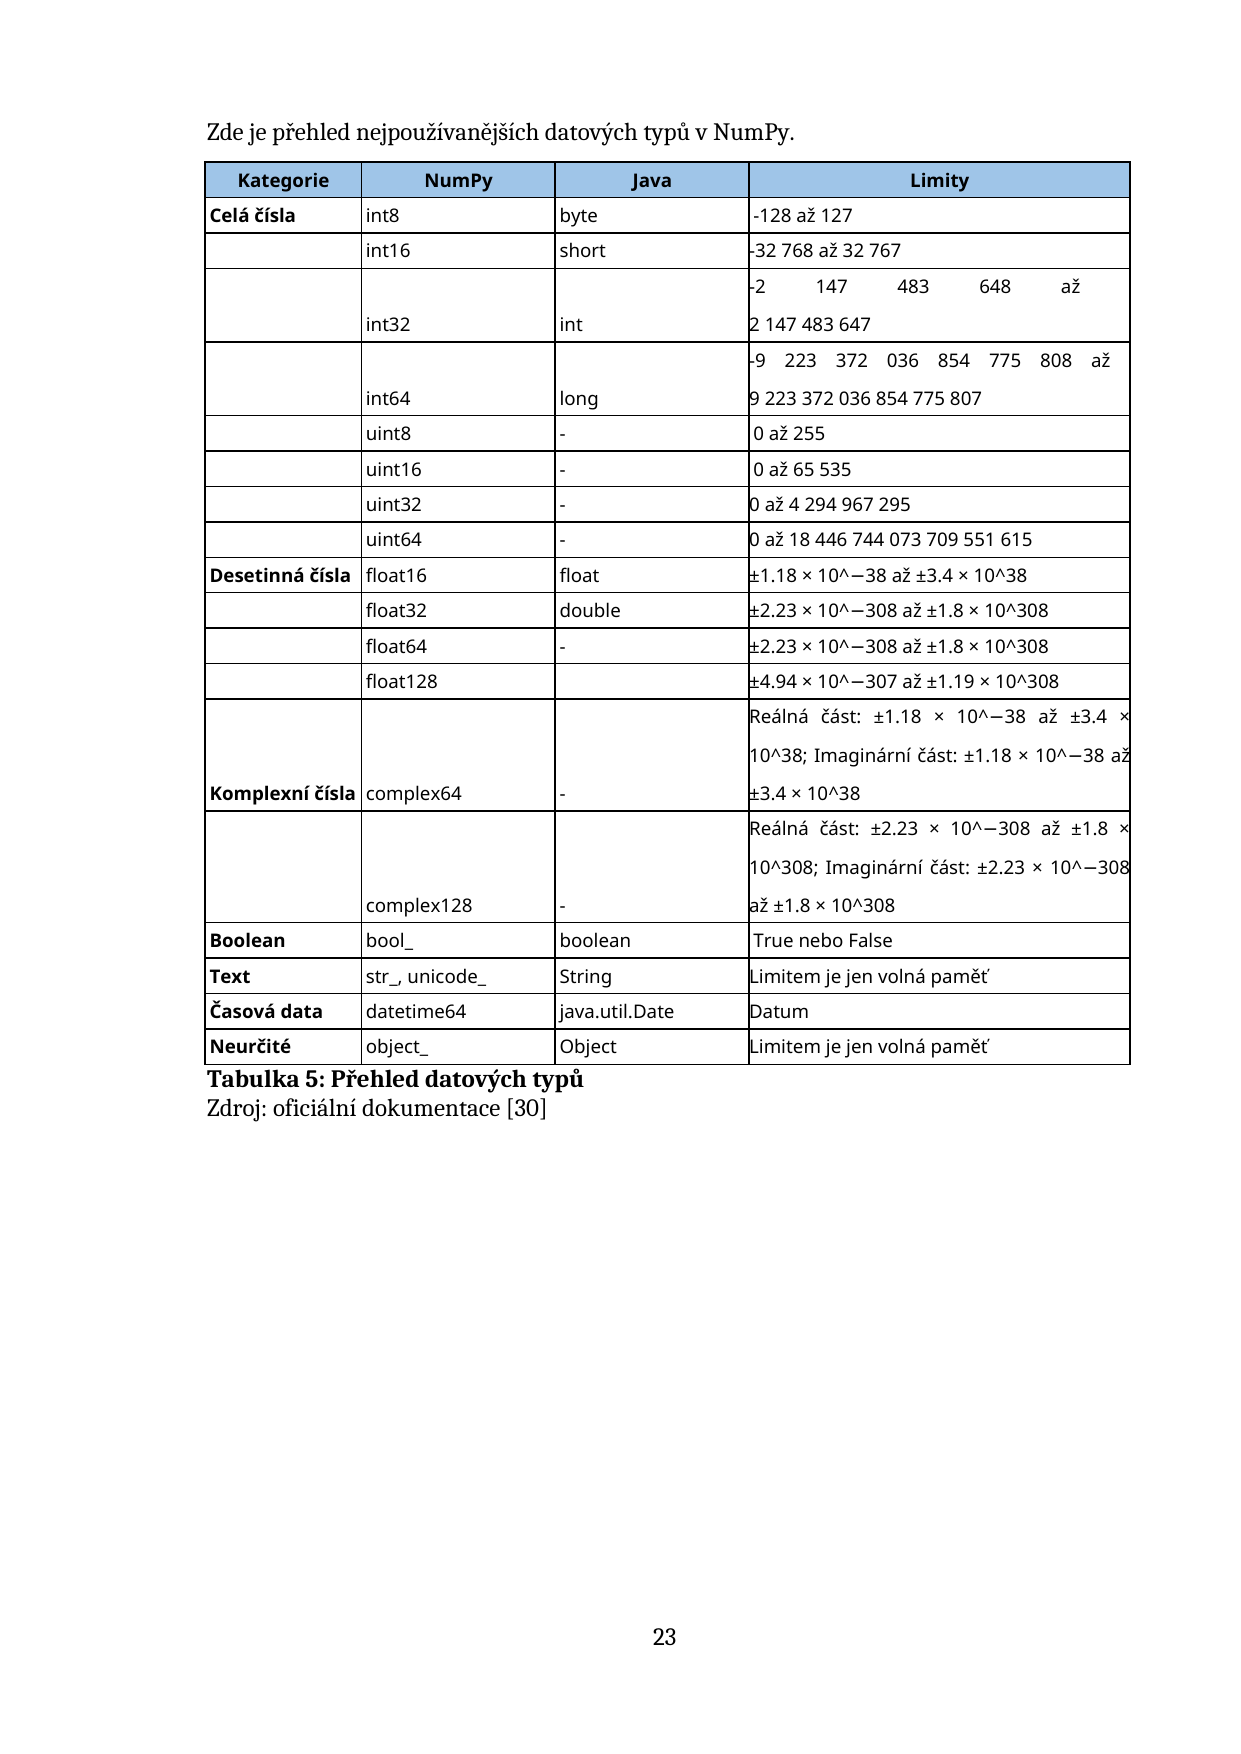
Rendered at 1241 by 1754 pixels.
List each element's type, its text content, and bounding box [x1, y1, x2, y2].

table_cell object_ [362, 1030, 554, 1063]
text Zde je přehled nejpoužívanějších datových typů v NumPy. [207, 118, 1122, 147]
table_cell 0 až 65 535 [750, 452, 1129, 486]
table_cell float [556, 558, 748, 592]
table_cell Reálná část: ±2.23 × 10^−308 až ±1.8 × 10^308; Imaginární část: ±2.23 × 10^−308 až ±1.8 × 10^308 [750, 812, 1129, 922]
table_cell [206, 812, 361, 922]
table_cell Neurčité [206, 1030, 361, 1063]
table_header Kategorie [206, 163, 361, 197]
table_cell int8 [362, 198, 554, 232]
table_cell java.util.Date [556, 994, 748, 1028]
table_cell complex128 [362, 812, 554, 922]
table_cell [206, 234, 361, 267]
table_cell float64 [362, 629, 554, 663]
table_cell Limitem je jen volná paměť [750, 1030, 1129, 1063]
table_cell - [556, 629, 748, 663]
table_cell boolean [556, 923, 748, 957]
table_cell complex64 [362, 700, 554, 810]
table_cell bool_ [362, 923, 554, 957]
table_cell 0 až 255 [750, 416, 1129, 450]
table_cell - [556, 812, 748, 922]
table_cell Datum [750, 994, 1129, 1028]
table_cell datetime64 [362, 994, 554, 1028]
table_cell int32 [362, 269, 554, 341]
subtitle Tabulka 5: Přehled datových typů [207, 1065, 1122, 1094]
table_cell [206, 593, 361, 627]
table_cell - [556, 700, 748, 810]
table_cell 0 až 4 294 967 295 [750, 487, 1129, 521]
table_cell [556, 664, 748, 698]
table_cell Časová data [206, 994, 361, 1028]
table_cell -9 223 372 036 854 775 808 až 9 223 372 036 854 775 807 [750, 343, 1129, 415]
table_cell [206, 629, 361, 663]
table_cell Reálná část: ±1.18 × 10^−38 až ±3.4 × 10^38; Imaginární část: ±1.18 × 10^−38 až ±3.4 × 10^38 [750, 700, 1129, 810]
table_cell short [556, 234, 748, 267]
table_cell Object [556, 1030, 748, 1063]
table_cell ±2.23 × 10^−308 až ±1.8 × 10^308 [750, 629, 1129, 663]
table_cell ±2.23 × 10^−308 až ±1.8 × 10^308 [750, 593, 1129, 627]
table_cell [206, 269, 361, 341]
table_cell -32 768 až 32 767 [750, 234, 1129, 267]
table_cell - [556, 452, 748, 486]
table_cell [206, 452, 361, 486]
table_cell ±1.18 × 10^−38 až ±3.4 × 10^38 [750, 558, 1129, 592]
table_cell str_, unicode_ [362, 959, 554, 993]
table_cell double [556, 593, 748, 627]
table_cell Komplexní čísla [206, 700, 361, 810]
table_cell float128 [362, 664, 554, 698]
table_header NumPy [362, 163, 554, 197]
table_cell -2 147 483 648 až 2 147 483 647 [750, 269, 1129, 341]
text Zdroj: oficiální dokumentace [30] [207, 1094, 1122, 1123]
table_cell int16 [362, 234, 554, 267]
table_cell Boolean [206, 923, 361, 957]
table_cell - [556, 487, 748, 521]
table_cell byte [556, 198, 748, 232]
table_cell int64 [362, 343, 554, 415]
table_cell 0 až 18 446 744 073 709 551 615 [750, 523, 1129, 556]
table_cell -128 až 127 [750, 198, 1129, 232]
table_cell long [556, 343, 748, 415]
table_cell String [556, 959, 748, 993]
table_cell float32 [362, 593, 554, 627]
table_cell [206, 664, 361, 698]
table_cell uint8 [362, 416, 554, 450]
table_cell ±4.94 × 10^−307 až ±1.19 × 10^308 [750, 664, 1129, 698]
table_cell Celá čísla [206, 198, 361, 232]
table_cell [206, 523, 361, 556]
table_header Java [556, 163, 748, 197]
table_cell uint32 [362, 487, 554, 521]
table_cell - [556, 416, 748, 450]
table_cell [206, 416, 361, 450]
table_cell uint16 [362, 452, 554, 486]
table_header Limity [750, 163, 1129, 197]
table_cell int [556, 269, 748, 341]
table_cell Limitem je jen volná paměť [750, 959, 1129, 993]
table_cell Desetinná čísla [206, 558, 361, 592]
table_cell float16 [362, 558, 554, 592]
table_cell - [556, 523, 748, 556]
table_cell [206, 343, 361, 415]
table_cell uint64 [362, 523, 554, 556]
table_cell [206, 487, 361, 521]
table_cell True nebo False [750, 923, 1129, 957]
table_cell Text [206, 959, 361, 993]
